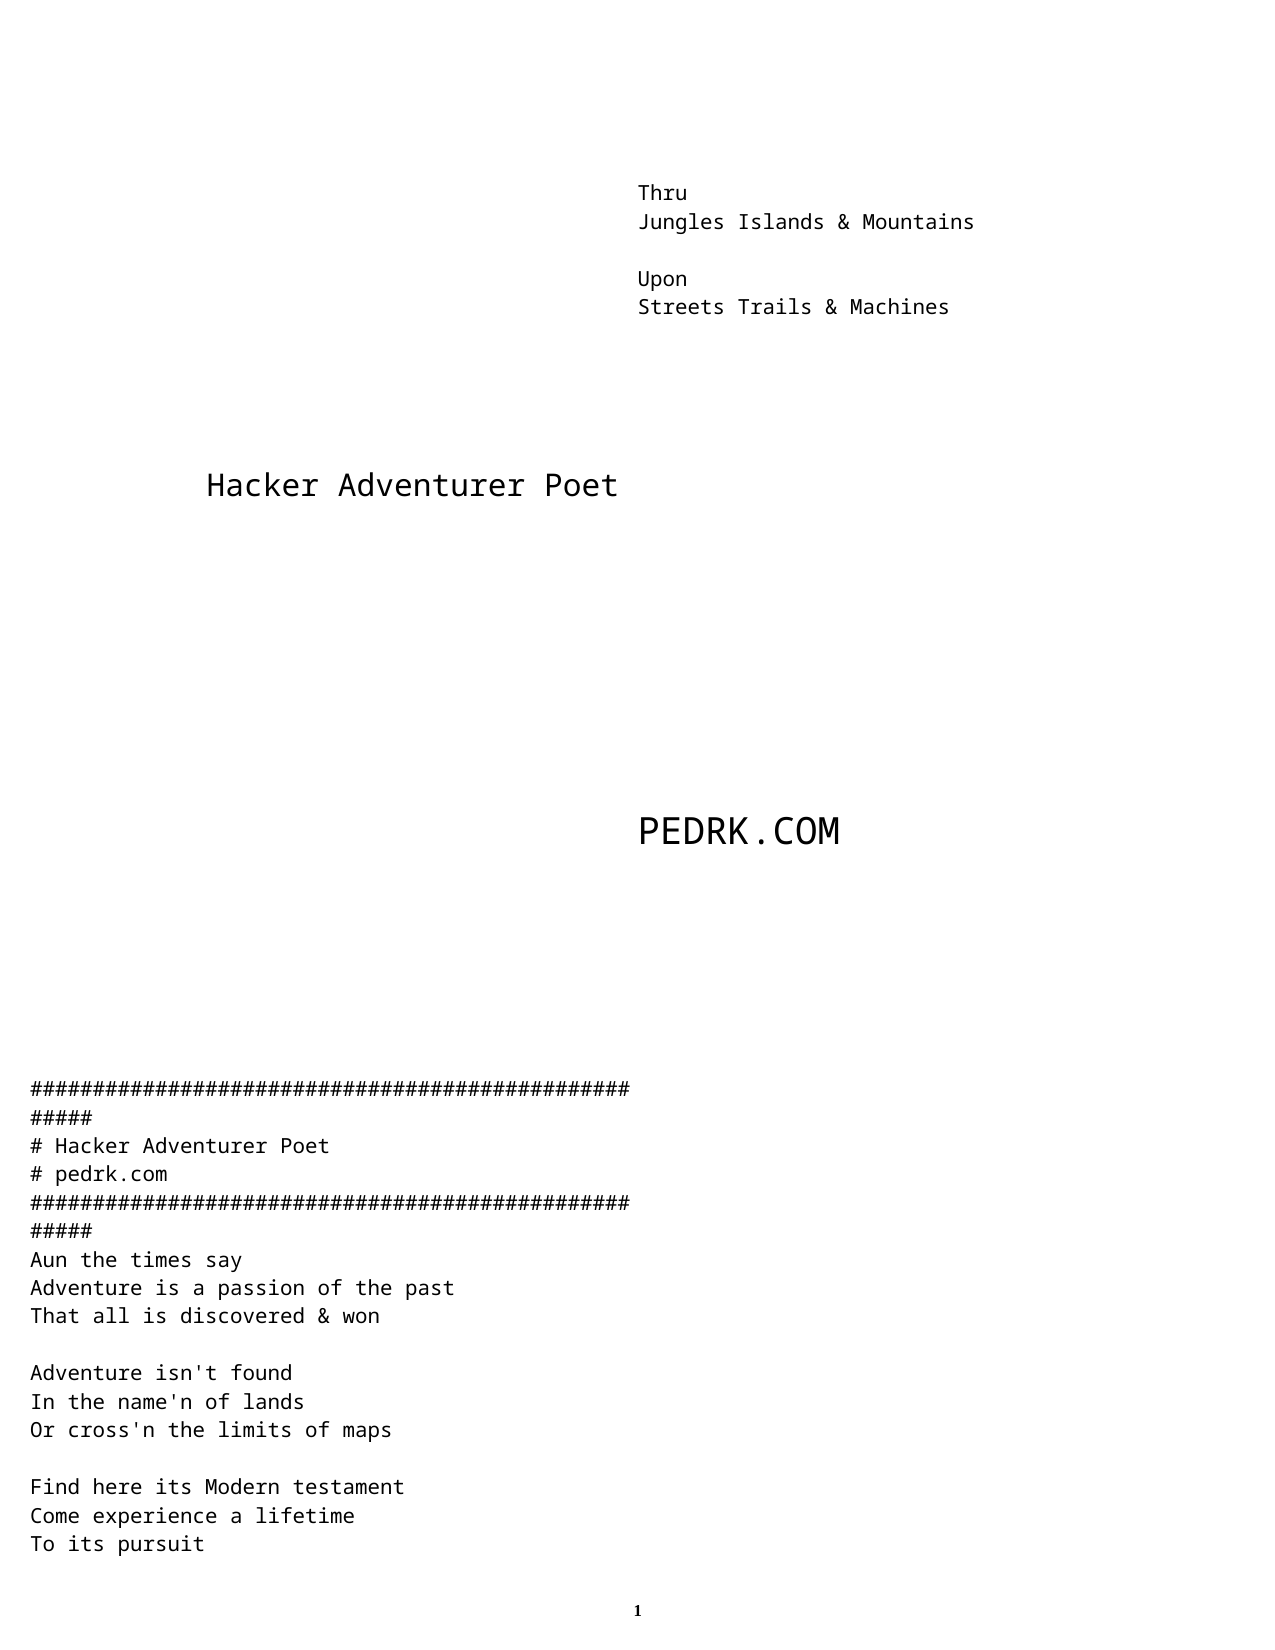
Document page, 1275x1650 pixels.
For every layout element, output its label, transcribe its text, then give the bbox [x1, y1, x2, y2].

text ##################################################### [30, 1074, 637, 1131]
text PEDRK.COM [637, 804, 1245, 855]
text Hacker Adventurer Poet [30, 463, 637, 505]
text Find here its Modern testament [30, 1472, 637, 1501]
text # pedrk.com [30, 1159, 637, 1188]
text Or cross'n the limits of maps [30, 1415, 637, 1444]
text Come experience a lifetime [30, 1501, 637, 1529]
text Streets Trails & Machines [637, 292, 1245, 321]
text Upon [637, 264, 1245, 292]
text Adventure is a passion of the past [30, 1273, 637, 1302]
text That all is discovered & won [30, 1302, 637, 1330]
text Jungles Islands & Mountains [637, 207, 1245, 235]
text Thru [637, 178, 1245, 207]
text # Hacker Adventurer Poet [30, 1131, 637, 1159]
text ##################################################### [30, 1188, 637, 1245]
text Adventure isn't found [30, 1358, 637, 1387]
text In the name'n of lands [30, 1387, 637, 1415]
text To its pursuit [30, 1529, 637, 1558]
text Aun the times say [30, 1245, 637, 1273]
